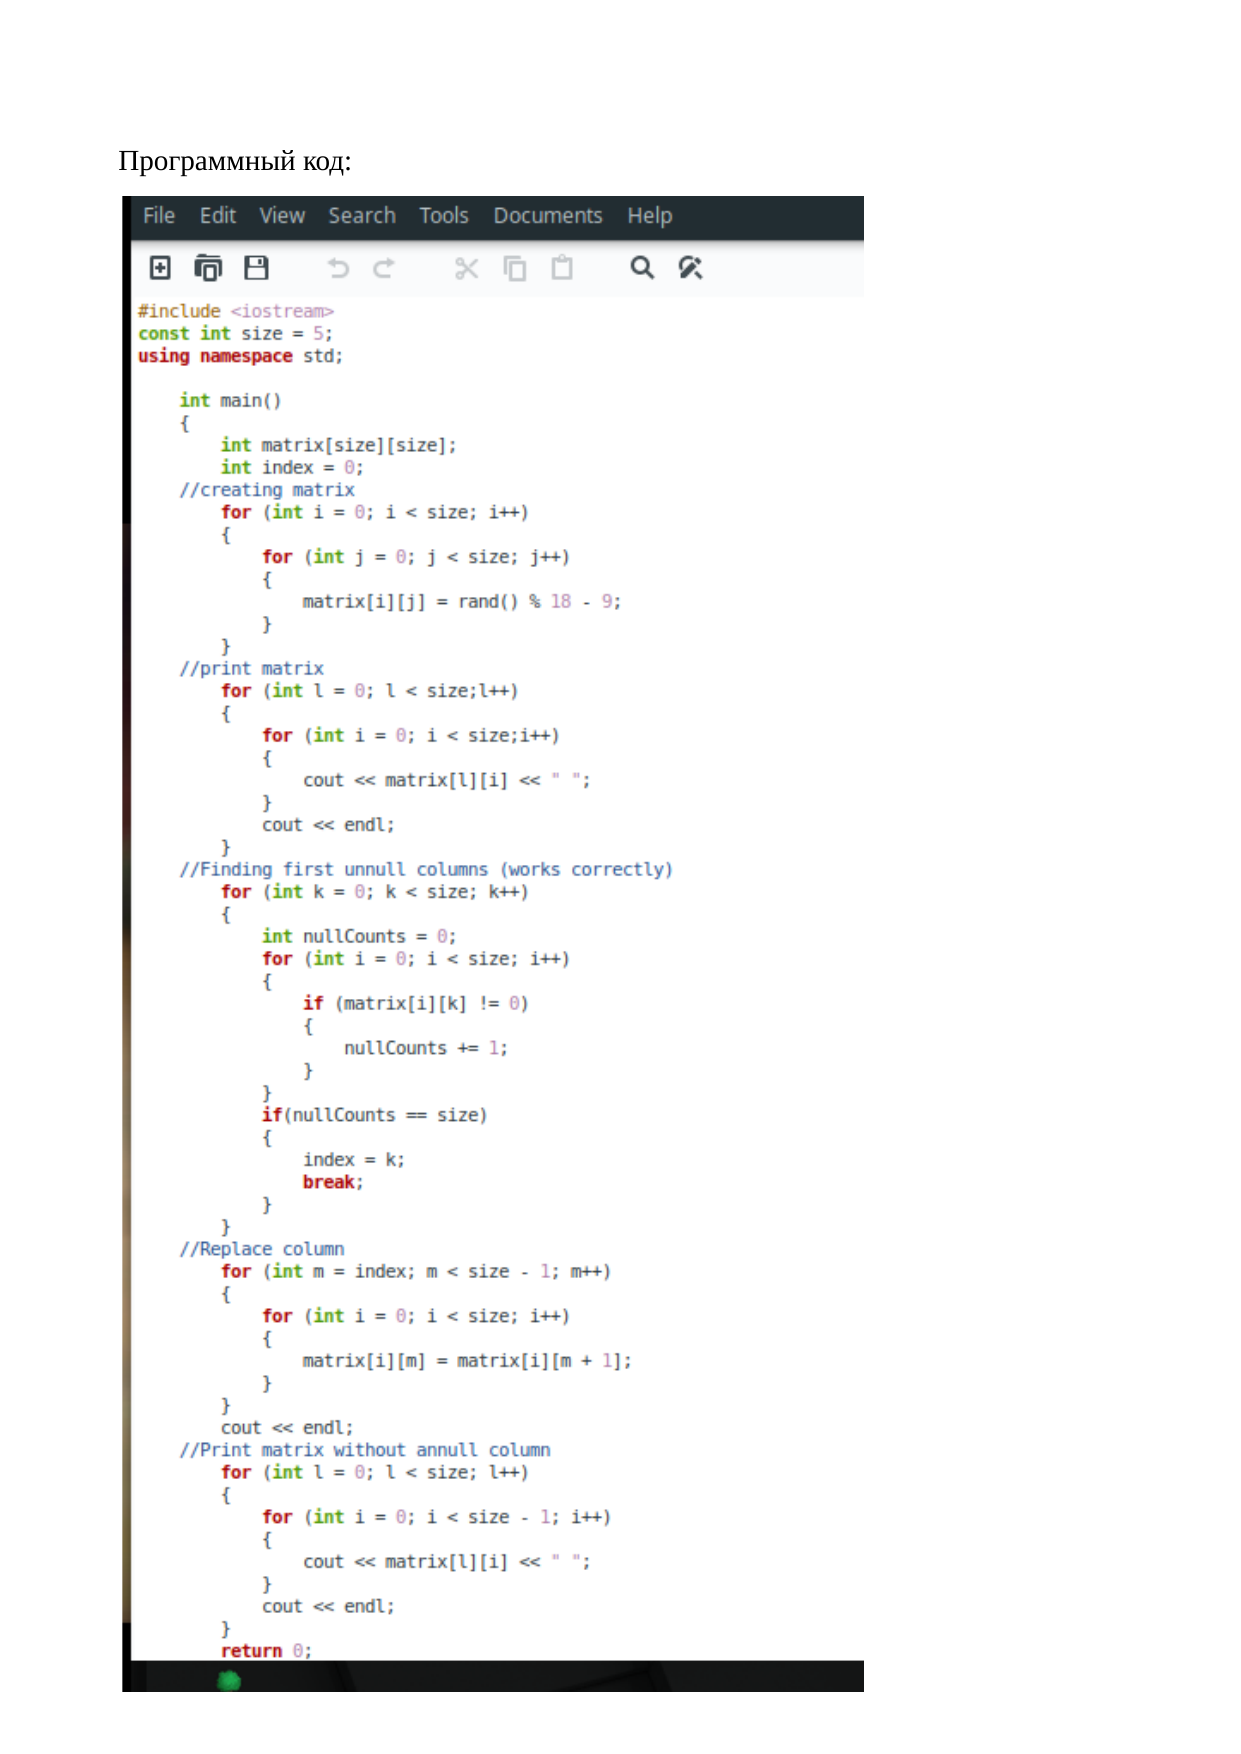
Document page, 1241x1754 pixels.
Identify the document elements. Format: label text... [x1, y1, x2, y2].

picture [372, 196, 542, 1692]
text Программный код: [118, 143, 1122, 177]
